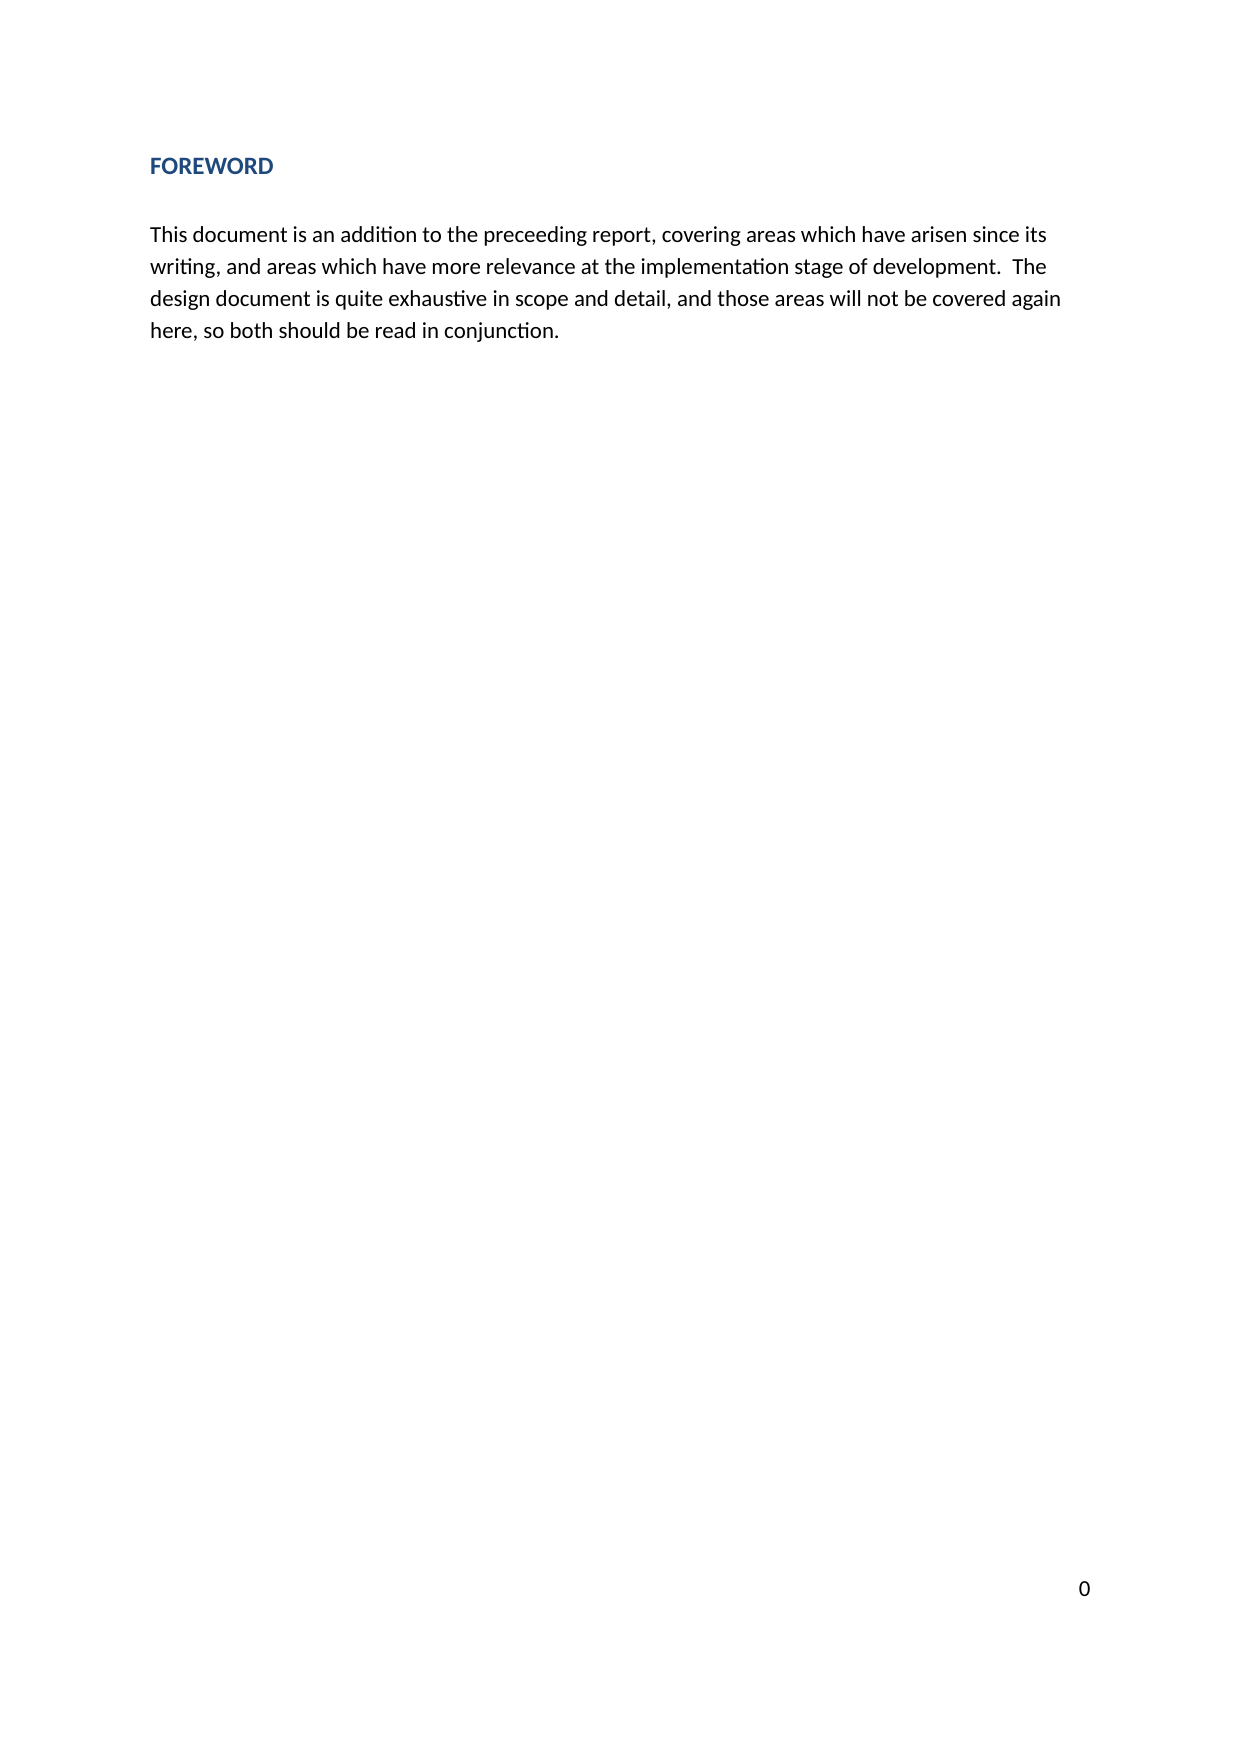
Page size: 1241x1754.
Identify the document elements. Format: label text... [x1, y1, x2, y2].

text This document is an addition to the preceeding report, covering areas which have arisen since its writing, and areas which have more relevance at the implementation stage of development. The design document is quite exhaustive in scope and detail, and those areas will not be covered again here, so both should be read in conjunction. [150, 220, 1090, 344]
subtitle FOREWORD [150, 150, 1090, 181]
